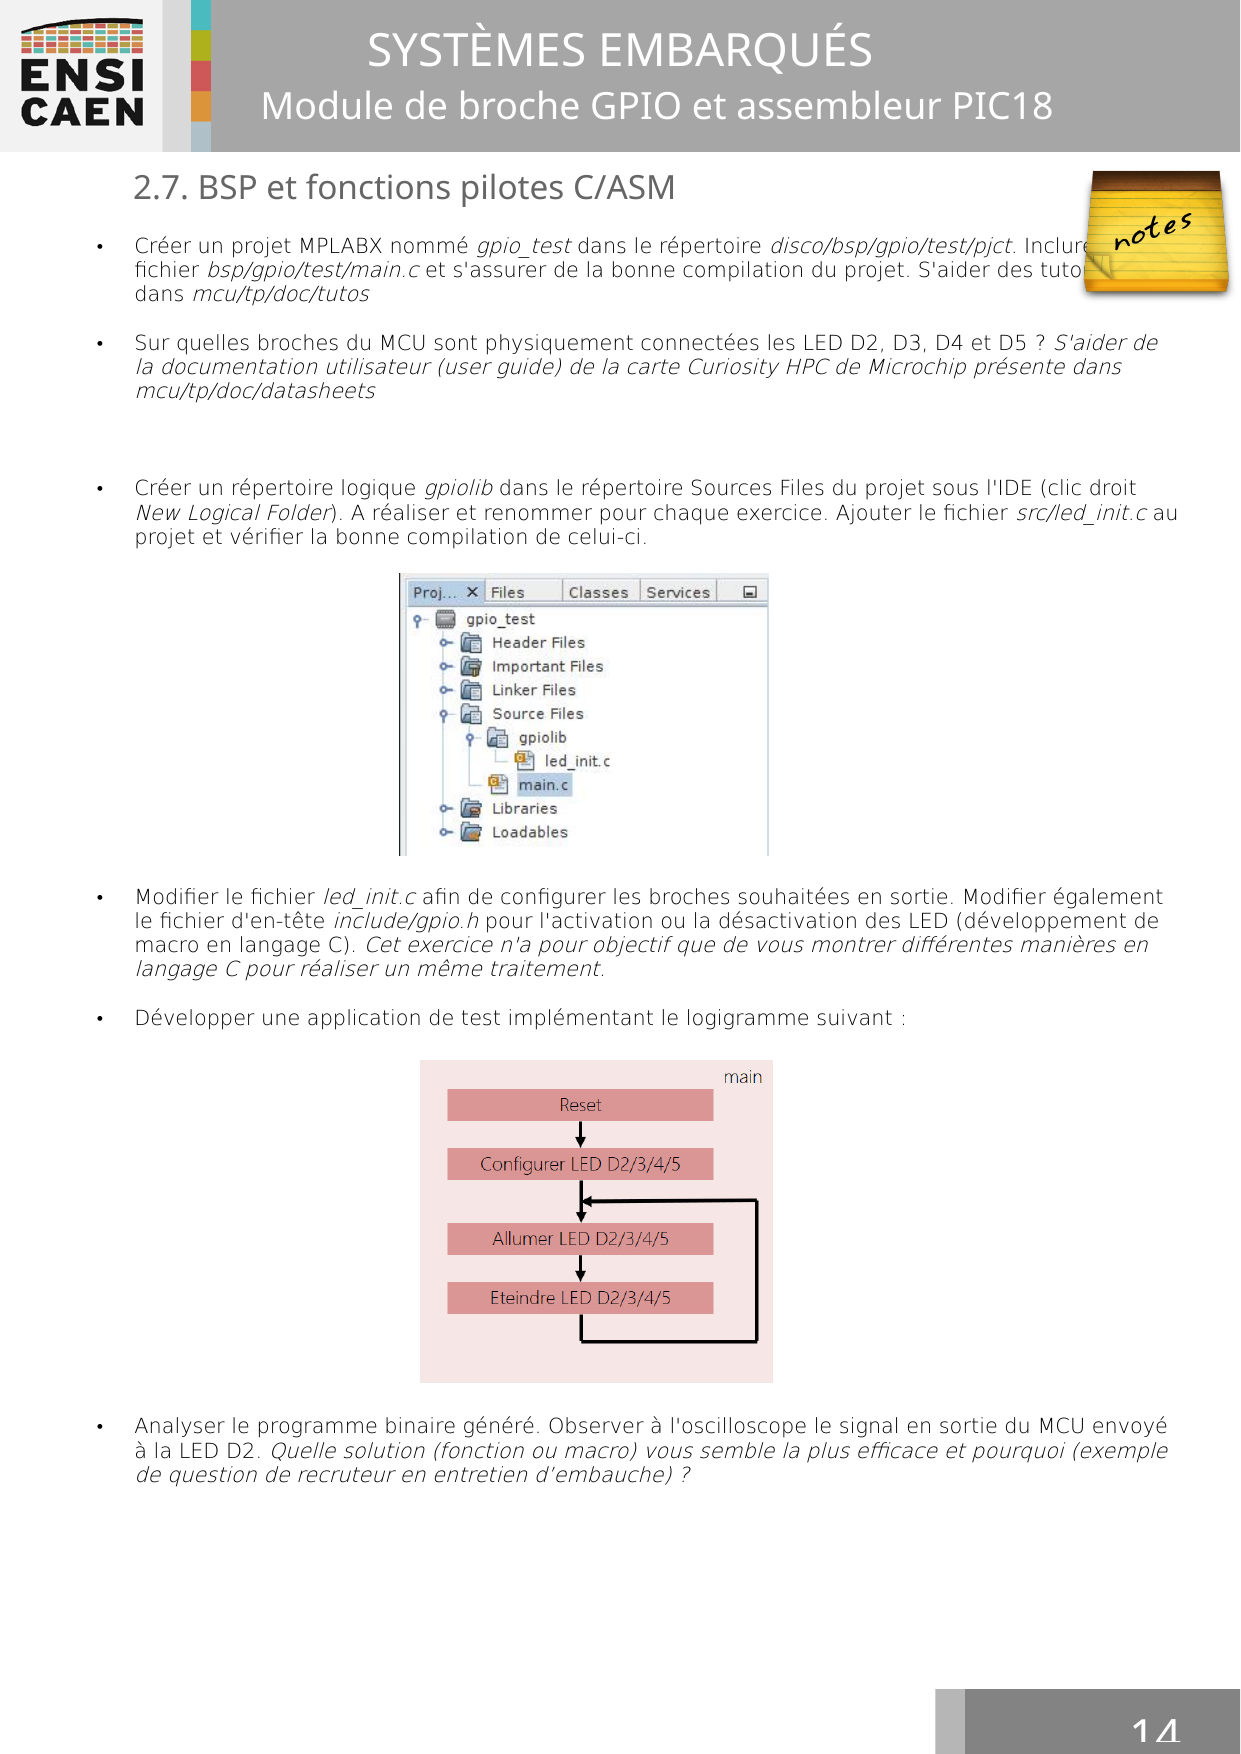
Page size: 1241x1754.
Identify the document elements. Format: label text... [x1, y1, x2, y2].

list Sur quelles broches du MCU sont physiquement connectées les LED D2, D3, D4 et D5 ? S'aider de la documentation utilisateur (user guide) de la carte Curiosity HPC de Microchip présente dans mcu/tp/doc/datasheets [97, 331, 1181, 404]
list Modifier le fichier led_init.c afin de configurer les broches souhaitées en sortie. Modifier également le fichier d'en-tête include/gpio.h pour l'activation ou la désactivation des LED (développement de macro en langage C). Cet exercice n'a pour objectif que de vous montrer différentes manières en langage C pour réaliser un même traitement. [97, 885, 1181, 982]
list Créer un répertoire logique gpiolib dans le répertoire Sources Files du projet sous l'IDE (clic droit New Logical Folder). A réaliser et renommer pour chaque exercice. Ajouter le fichier src/led_init.c au projet et vérifier la bonne compilation de celui-ci. [97, 476, 1181, 549]
list Créer un projet MPLABX nommé gpio_test dans le répertoire disco/bsp/gpio/test/pjct. Inclure le fichier bsp/gpio/test/main.c et s'assurer de la bonne compilation du projet. S'aider des tutoriels dans mcu/tp/doc/tutos [97, 234, 1070, 307]
list Analyser le programme binaire généré. Observer à l'oscilloscope le signal en sortie du MCU envoyé à la LED D2. Quelle solution (fonction ou macro) vous semble la plus efficace et pourquoi (exemple de question de recruteur en entretien d’embauche) ? [97, 1414, 1181, 1487]
list Développer une application de test implémentant le logigramme suivant : [97, 1006, 1181, 1030]
text 2.7. BSP et fonctions pilotes C/ASM [59, 164, 1070, 209]
picture [0, 0, 1241, 310]
picture [935, 1689, 1241, 1754]
picture [399, 573, 769, 856]
picture [93, 1054, 1127, 1386]
